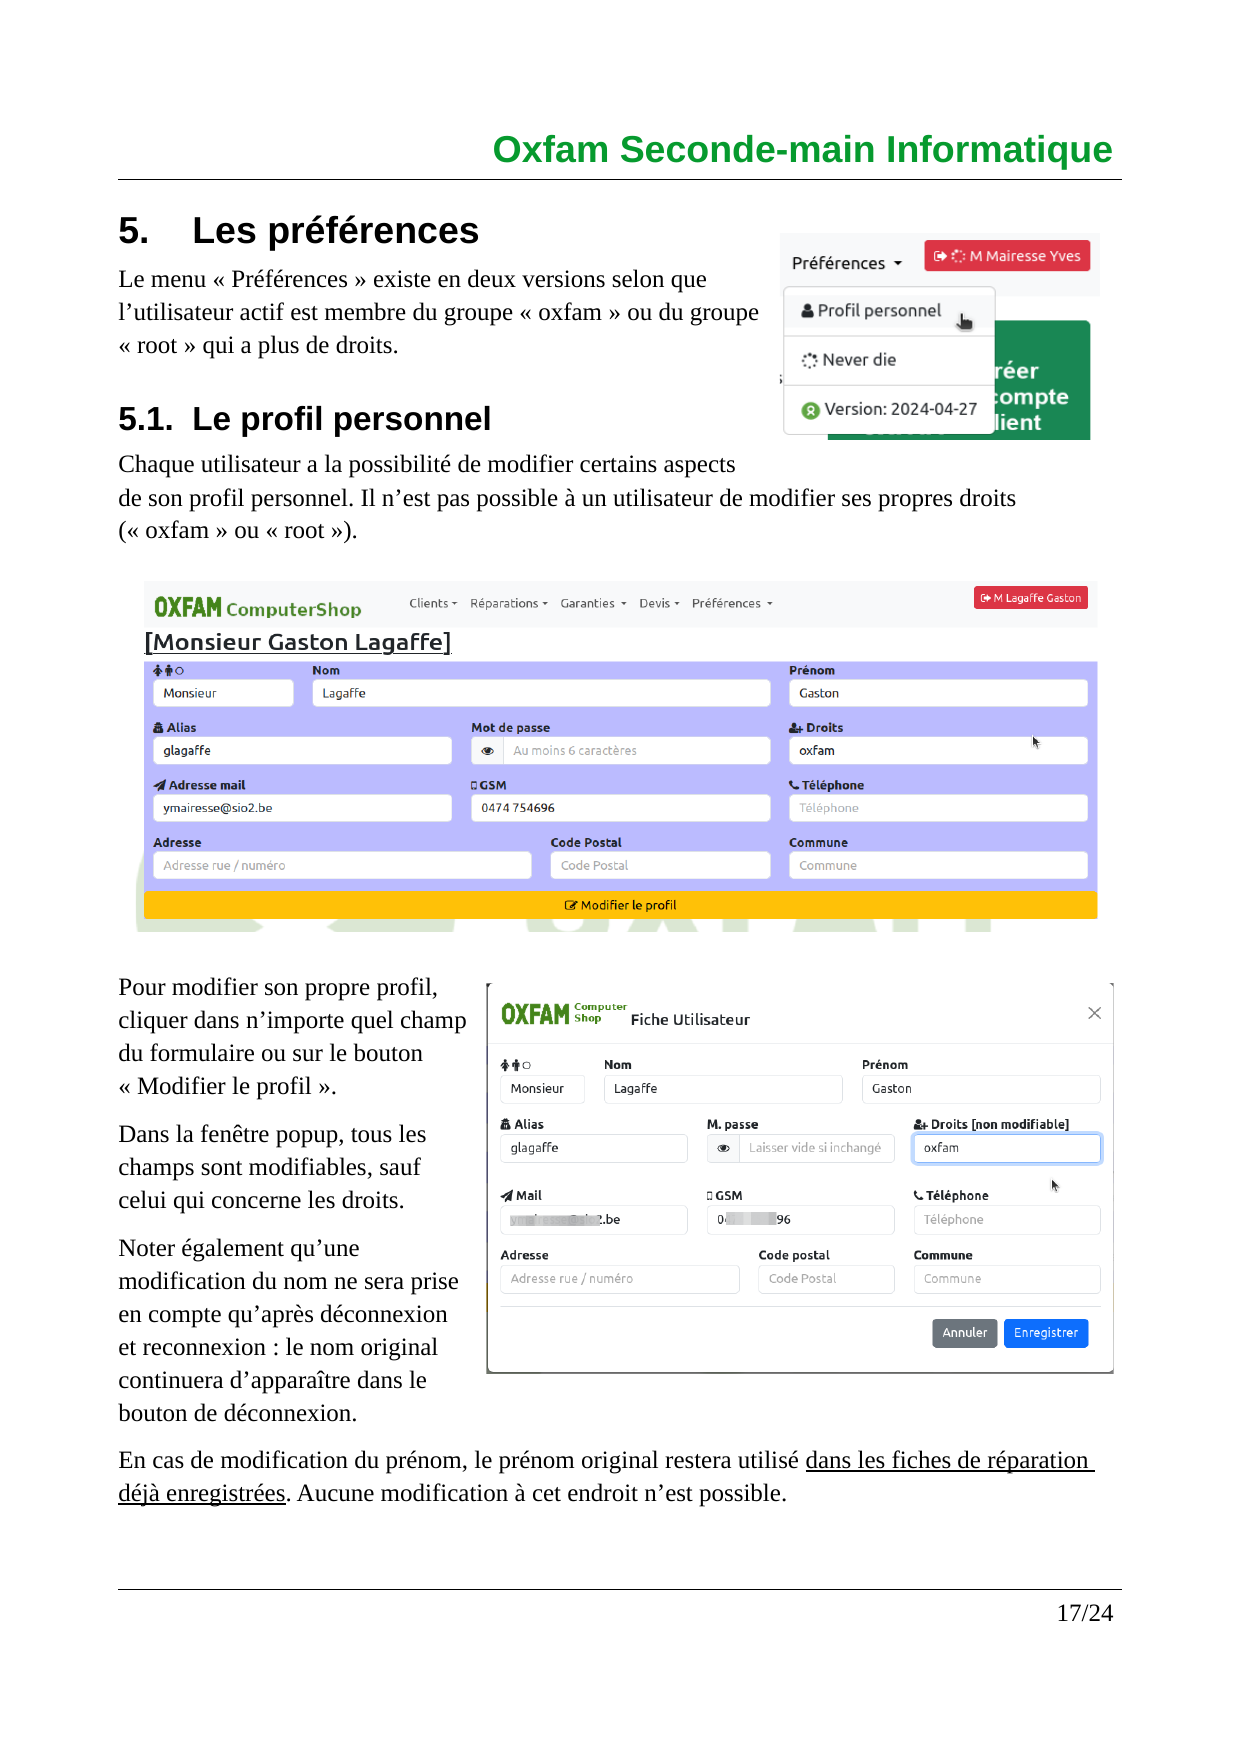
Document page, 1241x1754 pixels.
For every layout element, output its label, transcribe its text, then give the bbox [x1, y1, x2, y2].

picture [486, 983, 1114, 1374]
text Dans la fenêtre popup, tous les champs sont modifiables, sauf celui qui concerne les droits. [118, 1119, 468, 1214]
text Chaque utilisateur a la possibilité de modifier certains aspects de son profil personnel. Il n’est pas possible à un utilisateur de modifier ses propres droits (« oxfam » ou « root »). [118, 449, 1122, 544]
picture [779, 233, 1100, 440]
text Noter également qu’une modification du nom ne sera prise en compte qu’après déconnexion et reconnexion : le nom original continuera d’apparaître dans le bouton de déconnexion. [118, 1233, 1122, 1427]
picture [135, 581, 1105, 932]
text En cas de modification du prénom, le prénom original restera utilisé dans les fiches de réparation déjà enregistrées. Aucune modification à cet endroit n’est possible. [118, 1445, 1122, 1507]
text Le menu « Préférences » existe en deux versions selon que l’utilisateur actif est membre du groupe « oxfam » ou du groupe « root » qui a plus de droits. [118, 264, 762, 359]
subtitle Le profil personnel [118, 399, 762, 437]
subtitle Les préférences [118, 208, 1122, 457]
text Pour modifier son propre profil, cliquer dans n’importe quel champ du formulaire ou sur le bouton « Modifier le profil ». [118, 563, 1131, 1391]
